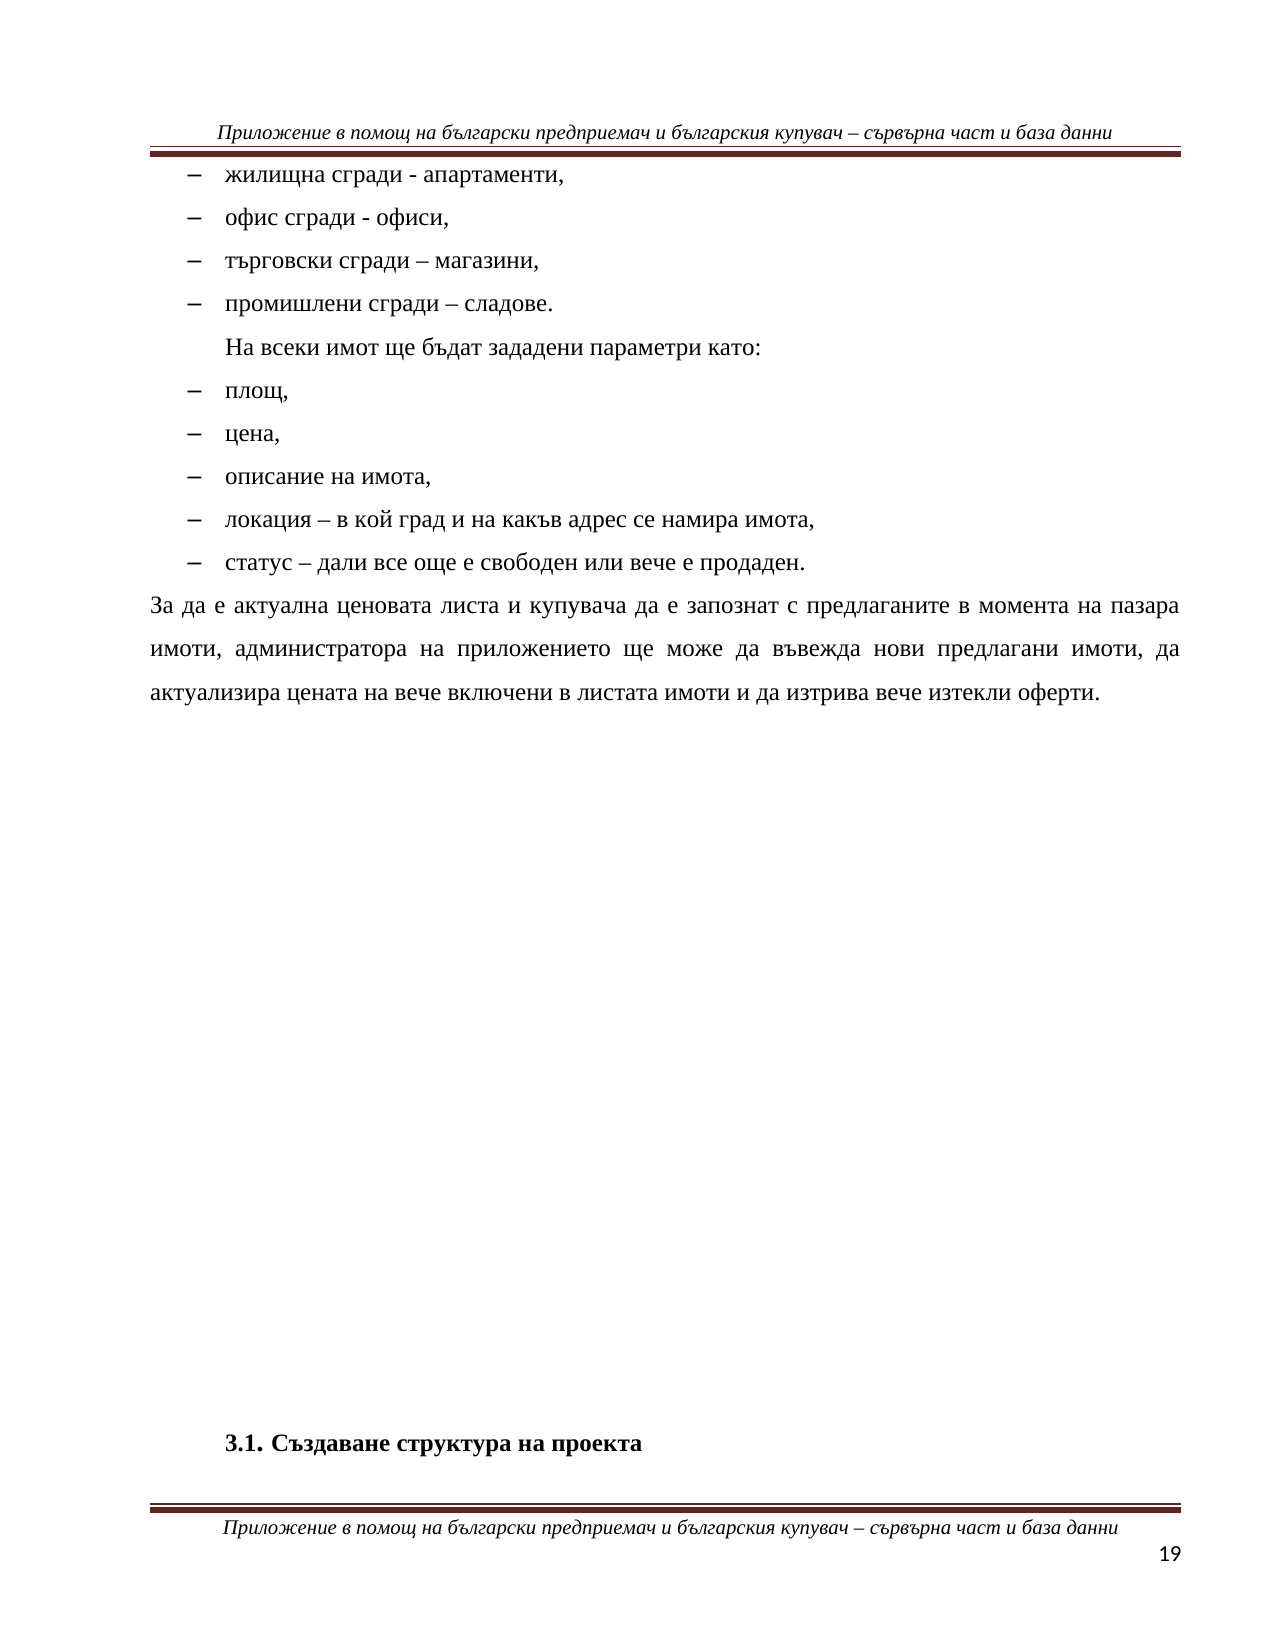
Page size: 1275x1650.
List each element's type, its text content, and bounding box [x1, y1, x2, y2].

list жилищна сгради - апартаменти, [187, 159, 1181, 188]
list площ, [187, 375, 1181, 403]
list офис сгради - офиси, [187, 202, 1181, 231]
list описание на имота, [187, 461, 1181, 490]
text 3.1. Създаване структура на проекта [150, 1424, 1181, 1458]
text На всеки имот ще бъдат зададени параметри като: [150, 332, 1181, 360]
list локация – в кой град и на какъв адрес се намира имота, [187, 504, 1181, 533]
list цена, [187, 418, 1181, 447]
list търговски сгради – магазини, [187, 245, 1181, 274]
list промишлени сгради – сладове. [187, 288, 1181, 317]
text За да е актуална ценовата листа и купувача да е запознат с предлаганите в момента на пазара имоти, администратора на приложението ще може да въвежда нови предлагани имоти, да актуализира цената на вече включени в листата имоти и да изтрива вече изтекли оферти. [150, 590, 1181, 705]
list статус – дали все още е свободен или вече е продаден. [187, 547, 1181, 576]
